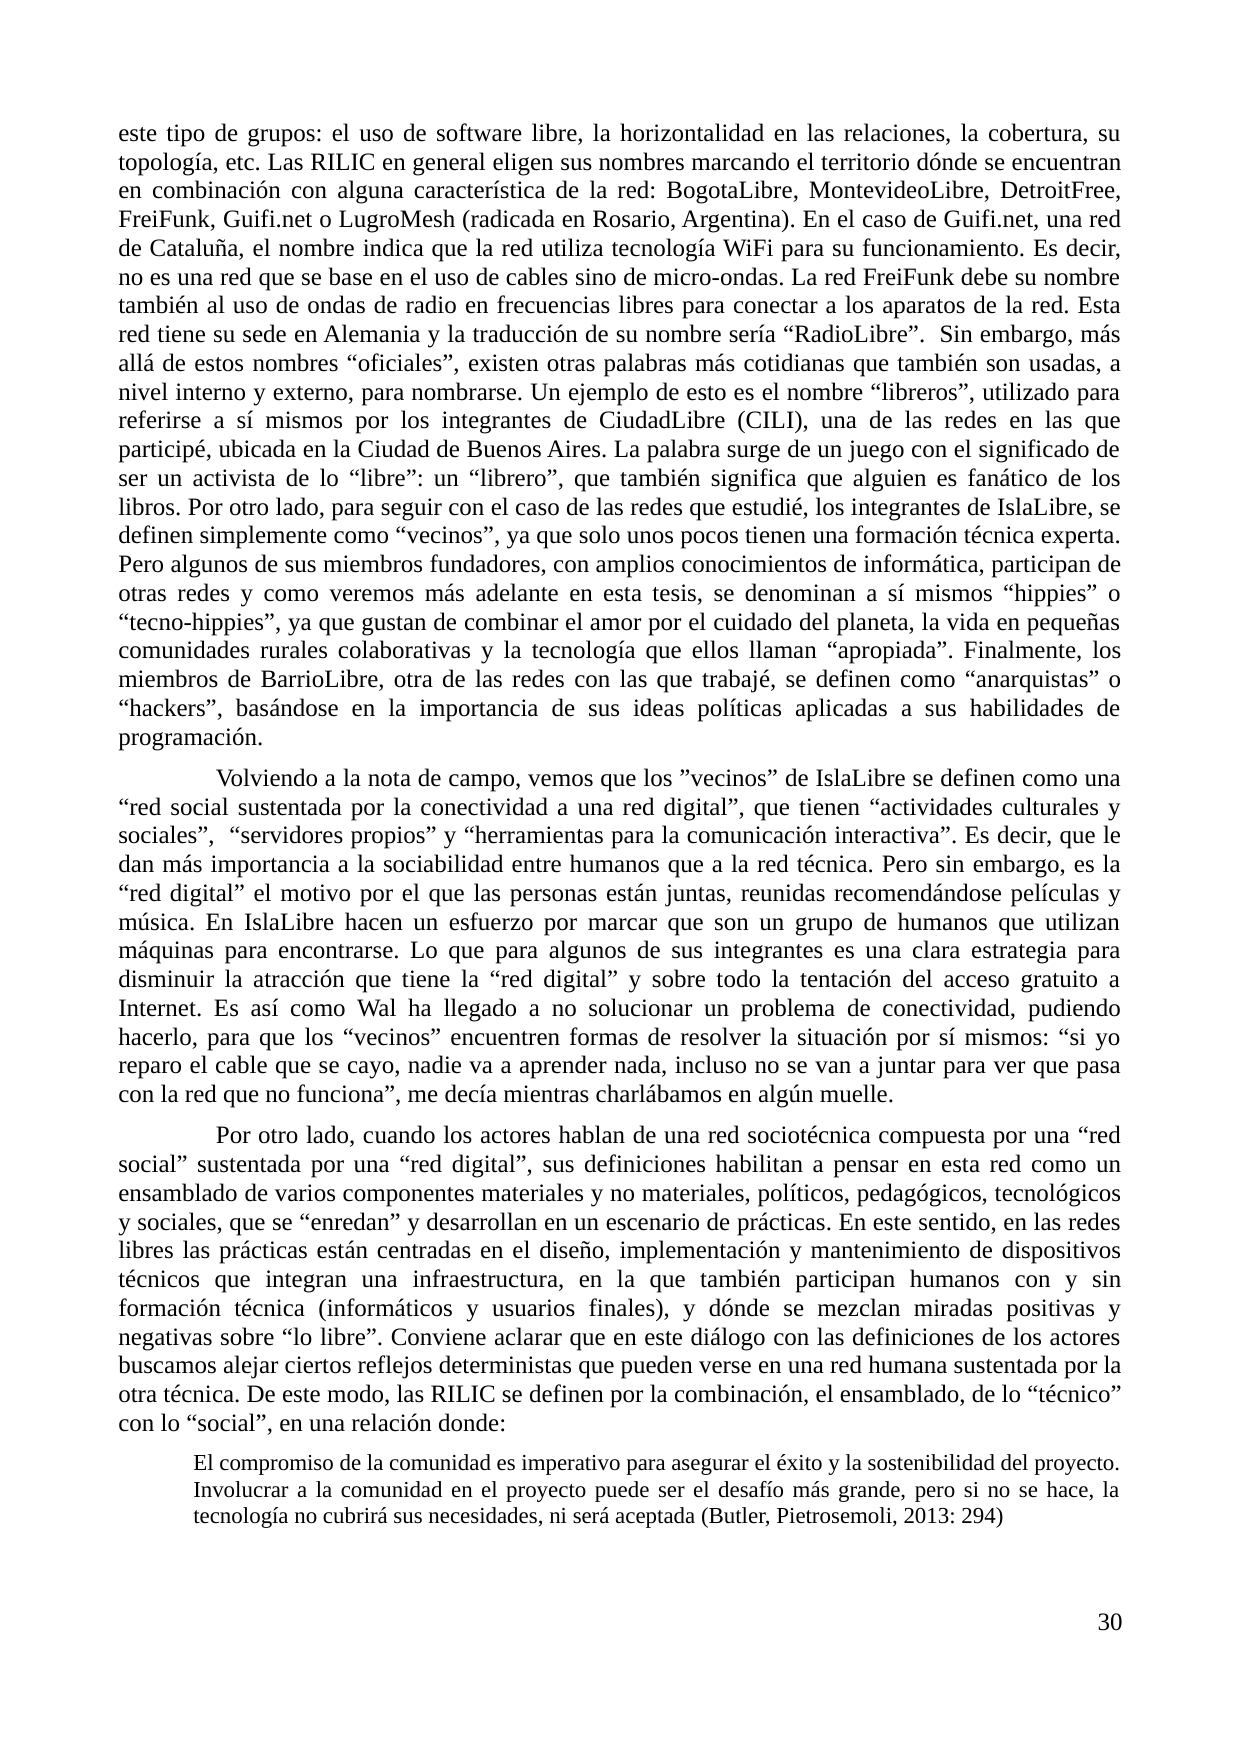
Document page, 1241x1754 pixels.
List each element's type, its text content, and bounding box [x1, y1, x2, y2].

text El compromiso de la comunidad es imperativo para asegurar el éxito y la sostenibilidad del proyecto. Involucrar a la comunidad en el proyecto puede ser el desafío más grande, pero si no se hace, la tecnología no cubrirá sus necesidades, ni será aceptada (Butler, Pietrosemoli, 2013: 294) [193, 1449, 1122, 1528]
text Por otro lado, cuando los actores hablan de una red sociotécnica compuesta por una “red social” sustentada por una “red digital”, sus definiciones habilitan a pensar en esta red como un ensamblado de varios componentes materiales y no materiales, políticos, pedagógicos, tecnológicos y sociales, que se “enredan” y desarrollan en un escenario de prácticas. En este sentido, en las redes libres las prácticas están centradas en el diseño, implementación y mantenimiento de dispositivos técnicos que integran una infraestructura, en la que también participan humanos con y sin formación técnica (informáticos y usuarios finales), y dónde se mezclan miradas positivas y negativas sobre “lo libre”. Conviene aclarar que en este diálogo con las definiciones de los actores buscamos alejar ciertos reflejos deterministas que pueden verse en una red humana sustentada por la otra técnica. De este modo, las RILIC se definen por la combinación, el ensamblado, de lo “técnico” con lo “social”, en una relación donde: [118, 1121, 1122, 1437]
text Volviendo a la nota de campo, vemos que los ”vecinos” de IslaLibre se definen como una “red social sustentada por la conectividad a una red digital”, que tienen “actividades culturales y sociales”, “servidores propios” y “herramientas para la comunicación interactiva”. Es decir, que le dan más importancia a la sociabilidad entre humanos que a la red técnica. Pero sin embargo, es la “red digital” el motivo por el que las personas están juntas, reunidas recomendándose películas y música. En IslaLibre hacen un esfuerzo por marcar que son un grupo de humanos que utilizan máquinas para encontrarse. Lo que para algunos de sus integrantes es una clara estrategia para disminuir la atracción que tiene la “red digital” y sobre todo la tentación del acceso gratuito a Internet. Es así como Wal ha llegado a no solucionar un problema de conectividad, pudiendo hacerlo, para que los “vecinos” encuentren formas de resolver la situación por sí mismos: “si yo reparo el cable que se cayo, nadie va a aprender nada, incluso no se van a juntar para ver que pasa con la red que no funciona”, me decía mientras charlábamos en algún muelle. [118, 763, 1122, 1108]
text este tipo de grupos: el uso de software libre, la horizontalidad en las relaciones, la cobertura, su topología, etc. Las RILIC en general eligen sus nombres marcando el territorio dónde se encuentran en combinación con alguna característica de la red: BogotaLibre, MontevideoLibre, DetroitFree, FreiFunk, Guifi.net o LugroMesh (radicada en Rosario, Argentina). En el caso de Guifi.net, una red de Cataluña, el nombre indica que la red utiliza tecnología WiFi para su funcionamiento. Es decir, no es una red que se base en el uso de cables sino de micro-ondas. La red FreiFunk debe su nombre también al uso de ondas de radio en frecuencias libres para conectar a los aparatos de la red. Esta red tiene su sede en Alemania y la traducción de su nombre sería “RadioLibre”. Sin embargo, más allá de estos nombres “oficiales”, existen otras palabras más cotidianas que también son usadas, a nivel interno y externo, para nombrarse. Un ejemplo de esto es el nombre “libreros”, utilizado para referirse a sí mismos por los integrantes de CiudadLibre (CILI), una de las redes en las que participé, ubicada en la Ciudad de Buenos Aires. La palabra surge de un juego con el significado de ser un activista de lo “libre”: un “librero”, que también significa que alguien es fanático de los libros. Por otro lado, para seguir con el caso de las redes que estudié, los integrantes de IslaLibre, se definen simplemente como “vecinos”, ya que solo unos pocos tienen una formación técnica experta. Pero algunos de sus miembros fundadores, con amplios conocimientos de informática, participan de otras redes y como veremos más adelante en esta tesis, se denominan a sí mismos “hippies” o “tecno-hippies”, ya que gustan de combinar el amor por el cuidado del planeta, la vida en pequeñas comunidades rurales colaborativas y la tecnología que ellos llaman “apropiada”. Finalmente, los miembros de BarrioLibre, otra de las redes con las que trabajé, se definen como “anarquistas” o “hackers”, basándose en la importancia de sus ideas políticas aplicadas a sus habilidades de programación. [118, 118, 1122, 751]
